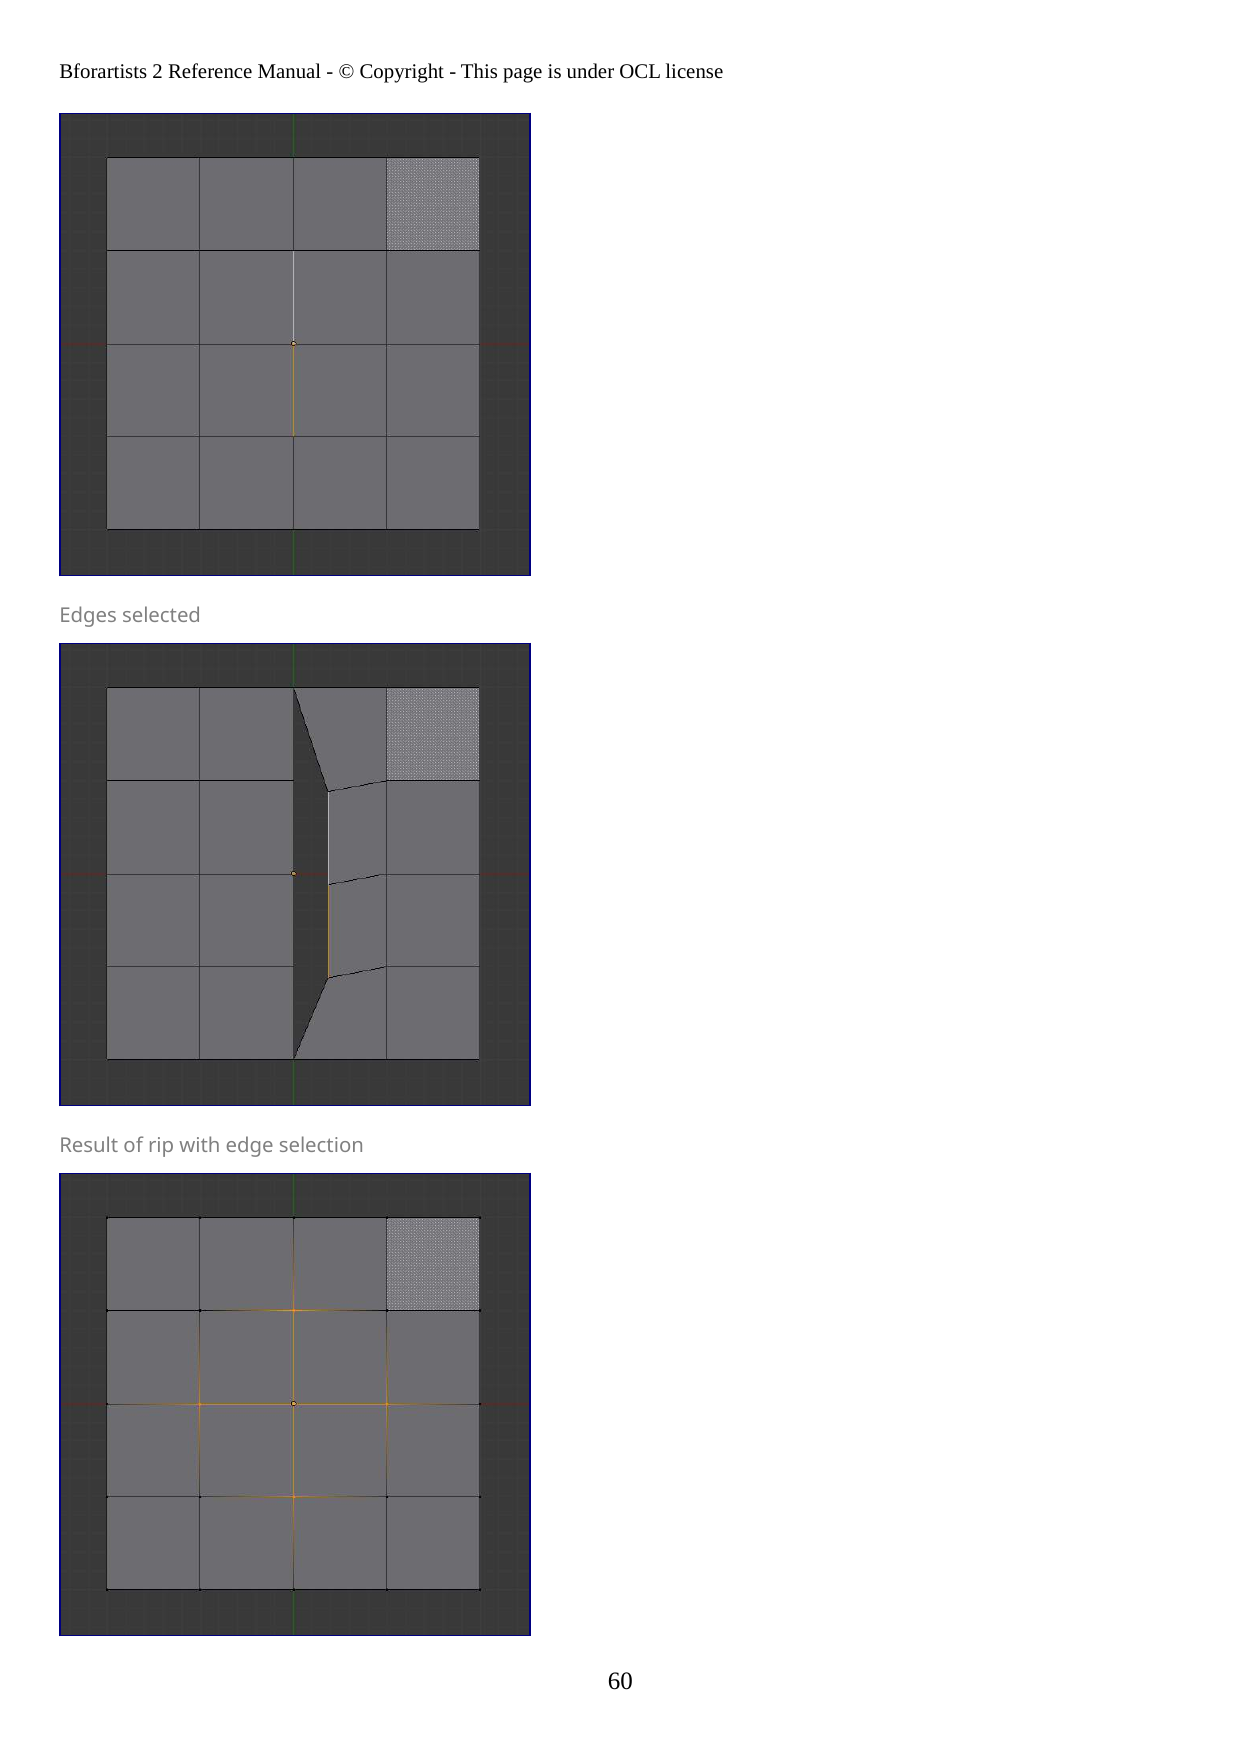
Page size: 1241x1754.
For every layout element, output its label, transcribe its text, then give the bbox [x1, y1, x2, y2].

picture [61, 114, 529, 575]
picture [61, 644, 529, 1105]
text Edges selected [59, 597, 1181, 628]
picture [61, 1174, 529, 1635]
text Result of rip with edge selection [59, 1127, 1181, 1158]
